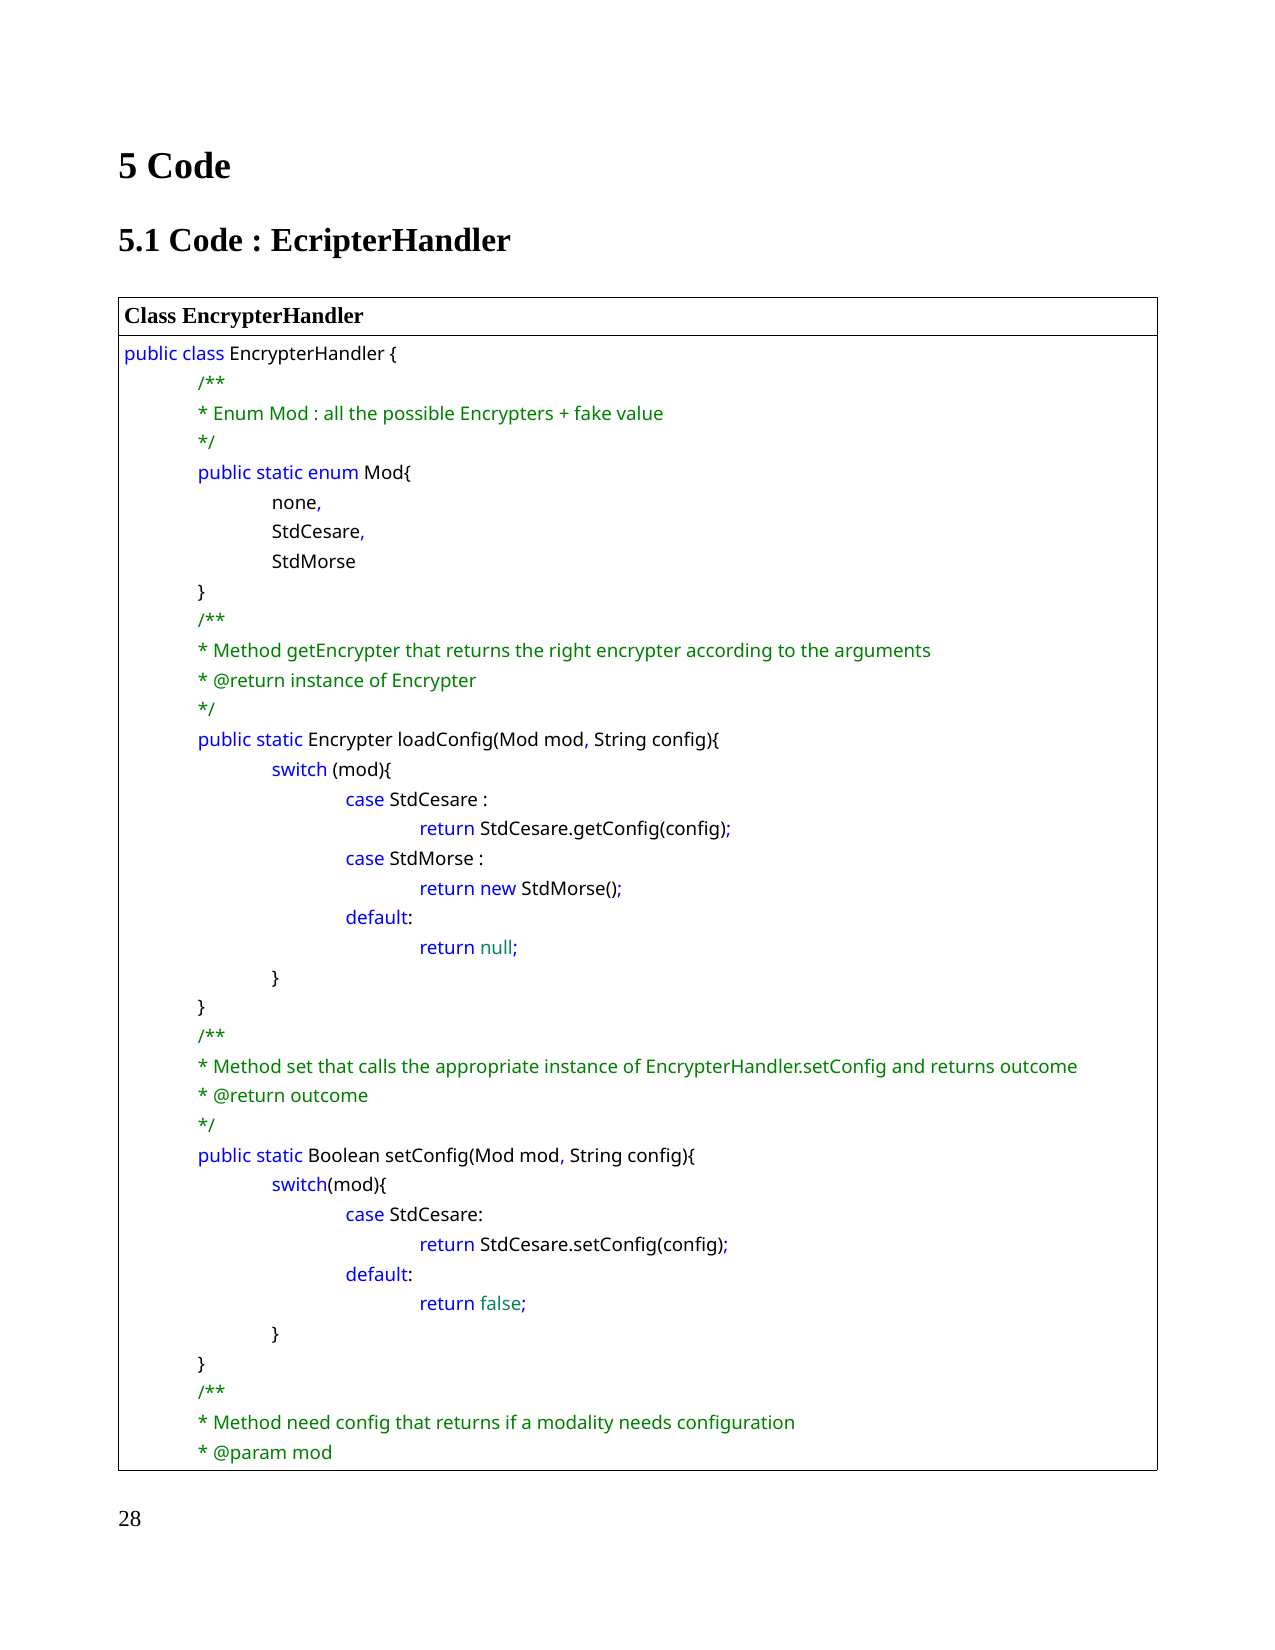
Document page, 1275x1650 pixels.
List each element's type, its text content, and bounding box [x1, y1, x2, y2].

subtitle 5 Code [118, 143, 1157, 187]
subtitle 5.1 Code : EcripterHandler [118, 220, 1157, 259]
table_cell public class EncrypterHandler { /** * Enum Mod : all the possible Encrypters + fake value */ public static enum Mod{ none, StdCesare, StdMorse } /** * Method getEncrypter that returns the right encrypter according to the arguments * @return instance of Encrypter */ public static Encrypter loadConfig(Mod mod, String config){ switch (mod){ case StdCesare : return StdCesare.getConfig(config); case StdMorse : return new StdMorse(); default: return null; } } /** * Method set that calls the appropriate instance of EncrypterHandler.setConfig and returns outcome * @return outcome */ public static Boolean setConfig(Mod mod, String config){ switch(mod){ case StdCesare: return StdCesare.setConfig(config); default: return false; } } /** * Method need config that returns if a modality needs configuration * @param mod [119, 336, 1157, 1470]
table_header Class EncrypterHandler [119, 298, 1157, 335]
